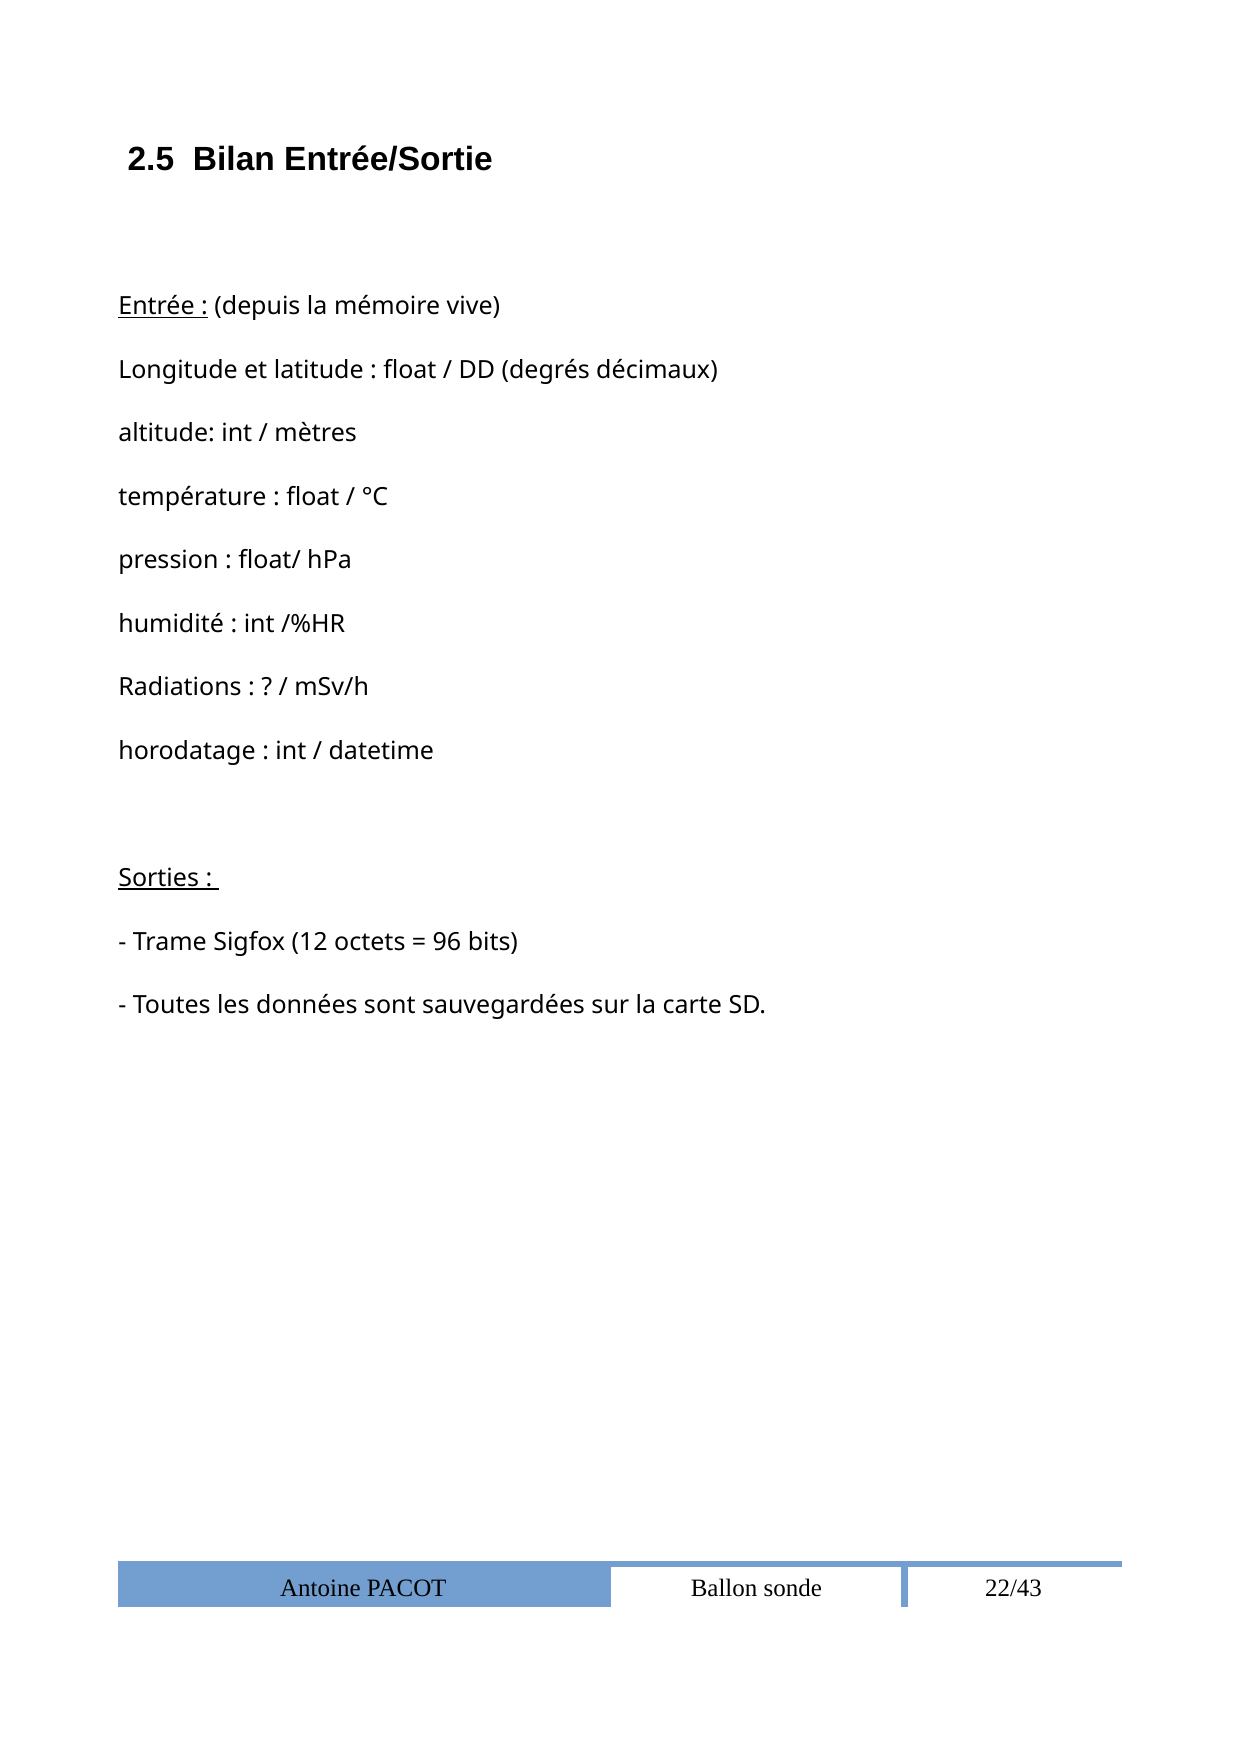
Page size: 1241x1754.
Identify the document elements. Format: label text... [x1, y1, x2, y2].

text Sorties : [118, 859, 1122, 894]
text - Trame Sigfox (12 octets = 96 bits) [118, 923, 1122, 957]
text Longitude et latitude : float / DD (degrés décimaux) [118, 351, 1122, 385]
text Radiations : ? / mSv/h [118, 669, 1122, 703]
text - Toutes les données sont sauvegardées sur la carte SD. [118, 987, 1122, 1021]
text pression : float/ hPa [118, 542, 1122, 576]
text horodatage : int / datetime [118, 732, 1122, 767]
text humidité : int /%HR [118, 605, 1122, 639]
text température : float / °C [118, 478, 1122, 512]
text altitude: int / mètres [118, 415, 1122, 449]
subtitle Bilan Entrée/Sortie [118, 139, 1122, 178]
text Entrée : (depuis la mémoire vive) [118, 288, 1122, 322]
